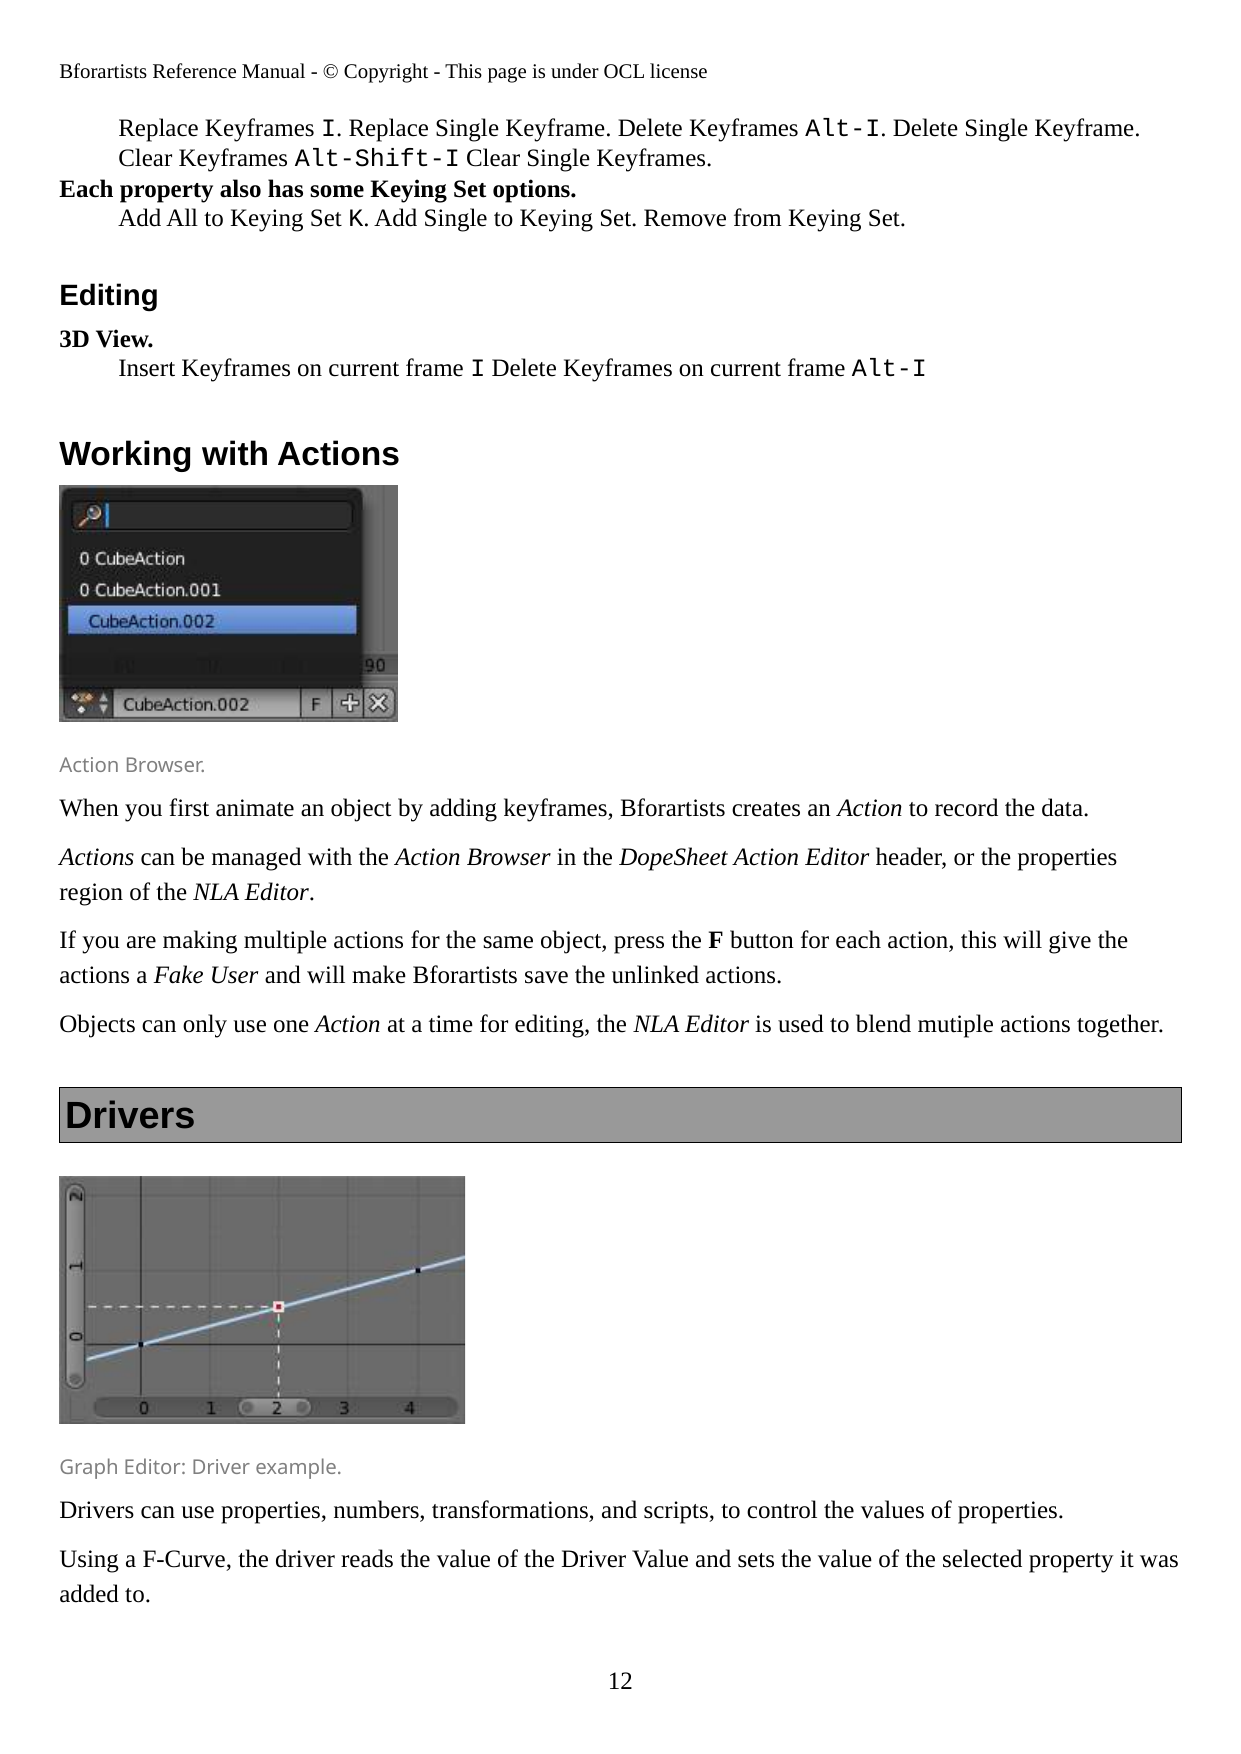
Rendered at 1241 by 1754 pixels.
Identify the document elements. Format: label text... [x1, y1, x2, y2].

text Drivers can use properties, numbers, transformations, and scripts, to control the values of properties. [59, 1495, 1181, 1524]
text Actions can be managed with the Action Browser in the DopeSheet Action Editor header, or the properties region of the NLA Editor. [59, 842, 1181, 905]
text Action Browser. [59, 747, 1181, 778]
text When you first animate an object by adding keyframes, Bforartists creates an Action to record the data. [59, 793, 1181, 822]
list Replace Keyframes I. Replace Single Keyframe. Delete Keyframes Alt-I. Delete Single Keyframe. Clear Keyframes Alt-Shift-I Clear Single Keyframes. [118, 113, 1181, 174]
subtitle Each property also has some Keying Set options. [59, 174, 1181, 203]
picture [59, 1176, 466, 1424]
subtitle Working with Actions [59, 434, 1181, 473]
text If you are making multiple actions for the same object, press the F button for each action, this will give the actions a Fake User and will make Bforartists save the unlinked actions. [59, 926, 1181, 989]
table_header Drivers [60, 1088, 1181, 1142]
subtitle Editing [59, 278, 1181, 312]
text Graph Editor: Driver example. [59, 1449, 1181, 1481]
subtitle 3D View. [59, 324, 1181, 353]
list Add All to Keying Set K. Add Single to Keying Set. Remove from Keying Set. [118, 203, 1181, 234]
text Using a F-Curve, the driver reads the value of the Driver Value and sets the value of the selected property it was added to. [59, 1544, 1181, 1607]
list Insert Keyframes on current frame I Delete Keyframes on current frame Alt-I [118, 353, 1181, 384]
text Objects can only use one Action at a time for editing, the NLA Editor is used to blend mutiple actions together. [59, 1009, 1181, 1038]
picture [59, 485, 398, 722]
